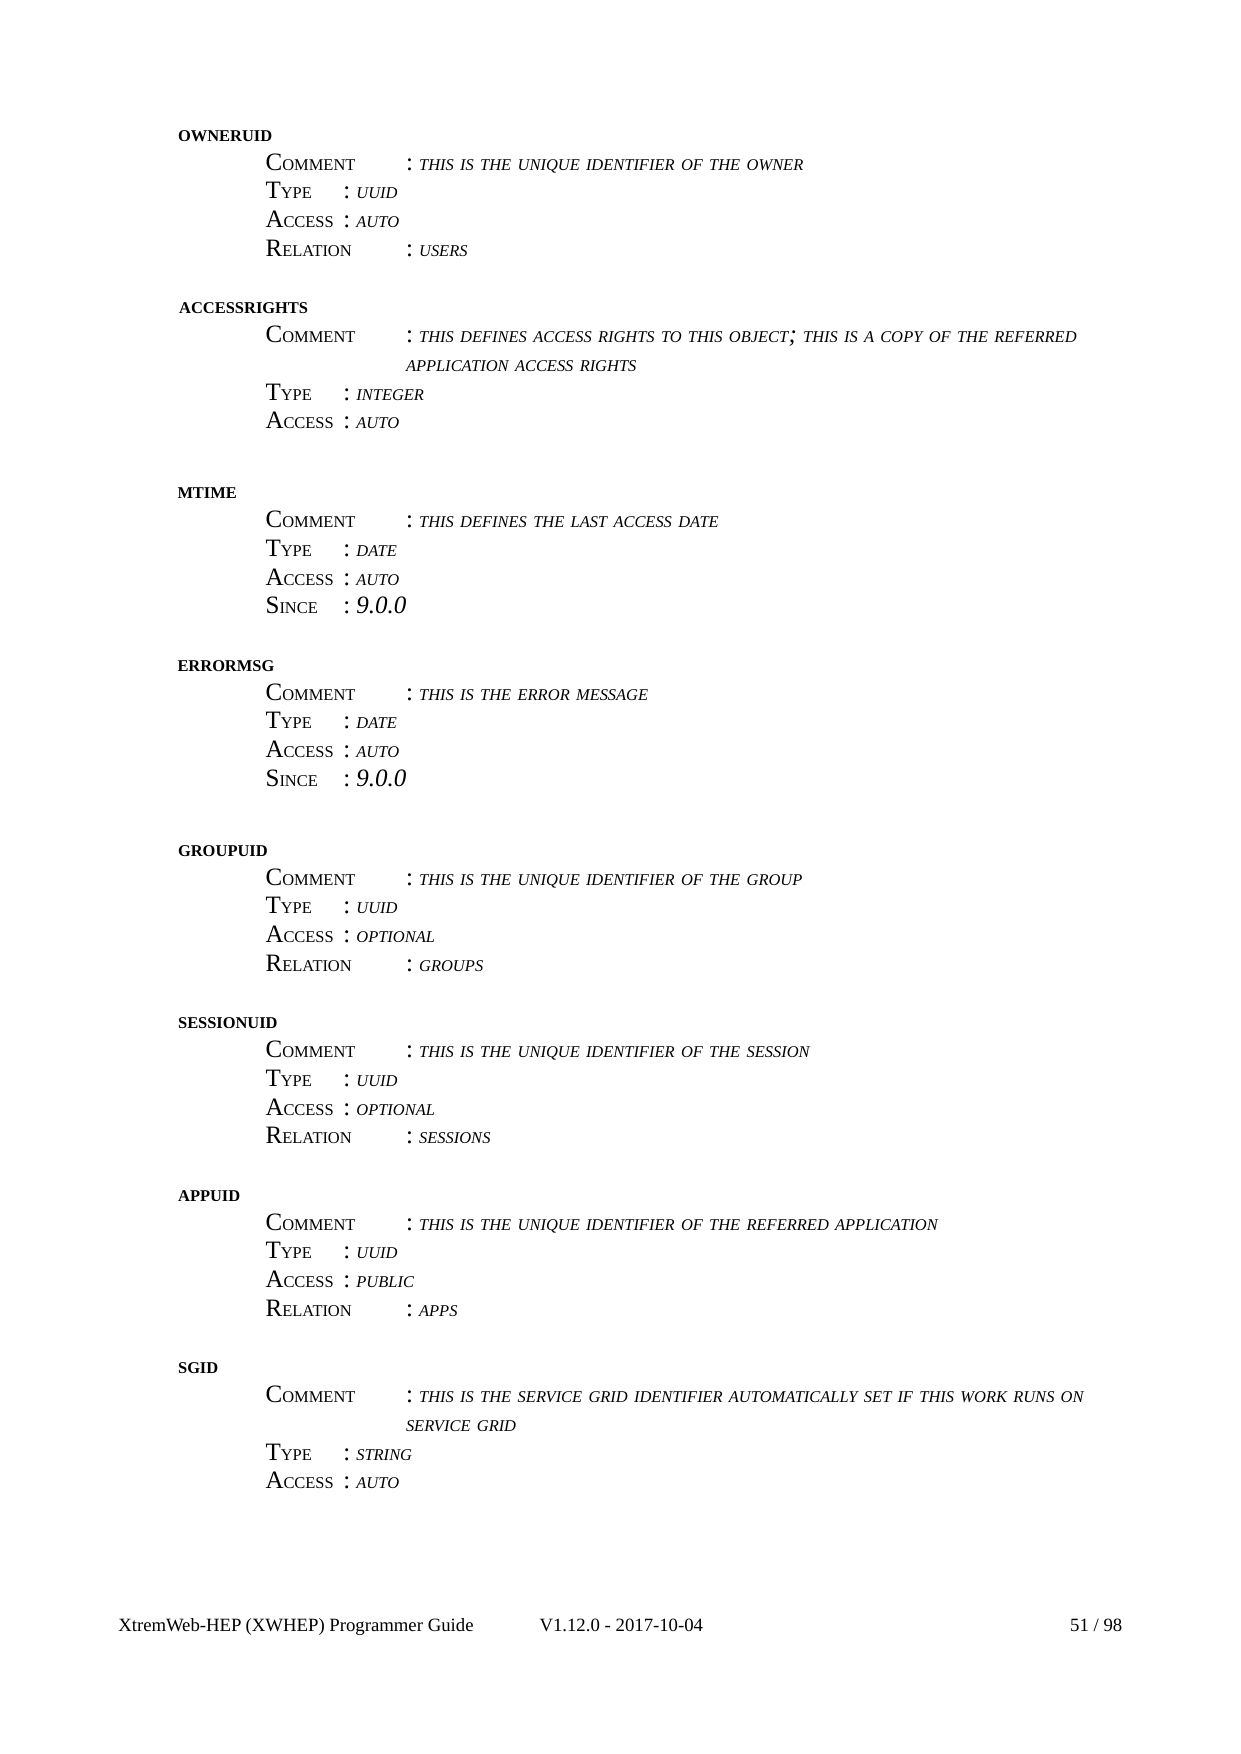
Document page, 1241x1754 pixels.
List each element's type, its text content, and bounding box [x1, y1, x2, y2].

text Type : uuid [265, 1063, 1122, 1092]
text Comment : this is the unique identifier of the owner [265, 147, 1122, 176]
text Comment : this is the unique identifier of the session [265, 1034, 1122, 1063]
text Comment : this is the service grid identifier automatically set if this work runs on service grid [265, 1379, 1122, 1437]
text Comment : this defines access rights to this object; this is a copy of the referred application access rights [265, 319, 1122, 377]
text sgid [178, 1351, 1122, 1379]
text Relation : groups [265, 948, 1122, 977]
text Access : optional [265, 919, 1122, 948]
text Access : auto [265, 734, 1122, 763]
text Access : auto [265, 1466, 1122, 1494]
text Comment : this is the error message [265, 677, 1122, 706]
text Relation : users [265, 233, 1122, 262]
text Type : date [265, 533, 1122, 562]
text mtime [177, 476, 1122, 504]
text Type : uuid [265, 1236, 1122, 1264]
text Comment : this defines the last access date [265, 504, 1122, 533]
text Type : string [265, 1437, 1122, 1466]
text Since : 9.0.0 [265, 591, 1122, 619]
text Comment : this is the unique identifier of the referred application [265, 1207, 1122, 1236]
text Relation : apps [265, 1293, 1122, 1322]
text errormsg [177, 648, 1122, 677]
text Access : optional [265, 1092, 1122, 1121]
text sessionuid [178, 1006, 1122, 1034]
text Type : integer [265, 377, 1122, 406]
text Type : uuid [265, 891, 1122, 919]
text Access : auto [265, 562, 1122, 591]
text Type : uuid [265, 176, 1122, 204]
text groupuid [178, 833, 1122, 862]
text owneruid [178, 118, 1122, 147]
text Relation : sessions [265, 1121, 1122, 1149]
text appuid [178, 1178, 1122, 1207]
text Access : auto [265, 406, 1122, 434]
text Type : date [265, 706, 1122, 734]
text Access : public [265, 1264, 1122, 1293]
text Since : 9.0.0 [265, 763, 1122, 792]
text Access : auto [265, 204, 1122, 233]
text Comment : this is the unique identifier of the group [265, 862, 1122, 891]
text accessrights [179, 291, 1122, 319]
